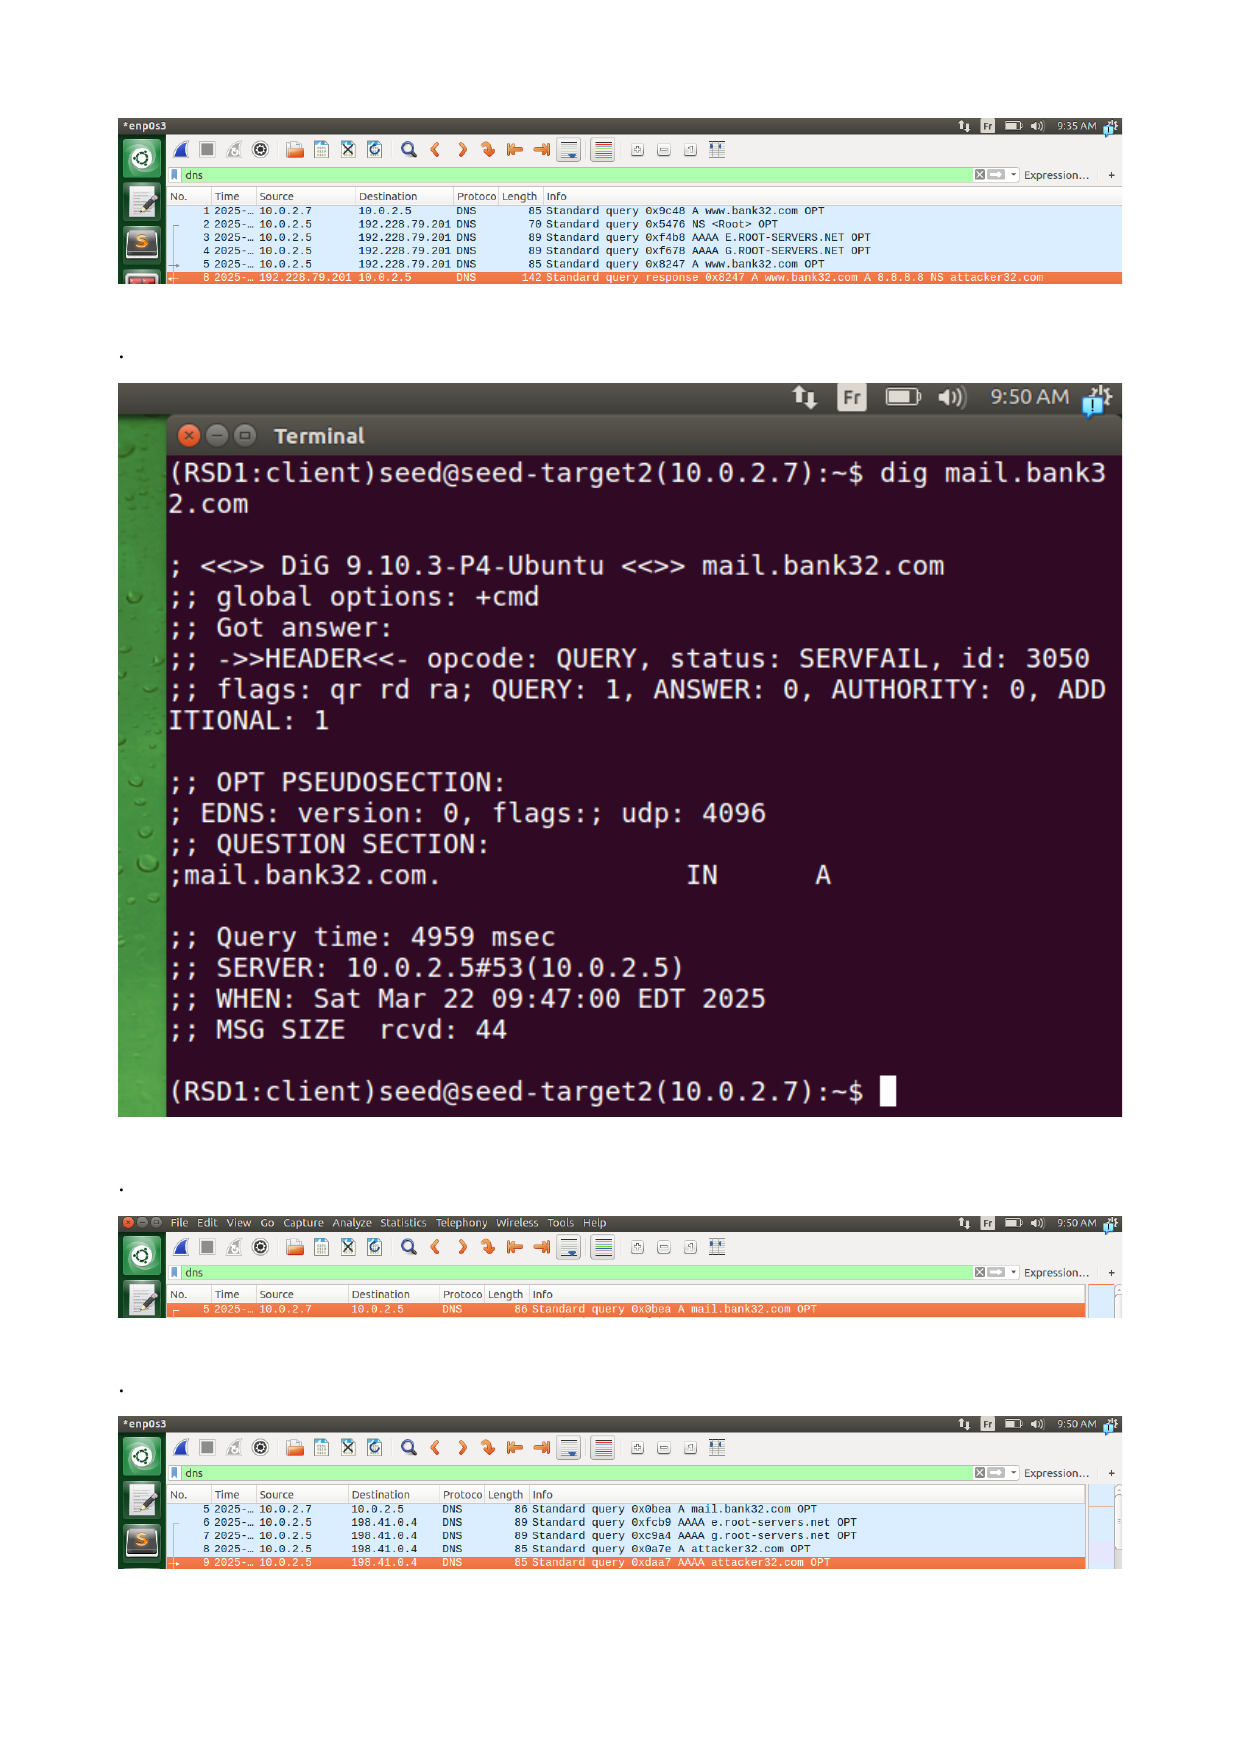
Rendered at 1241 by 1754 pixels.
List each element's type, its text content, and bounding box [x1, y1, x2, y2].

picture [118, 383, 1123, 1117]
picture [118, 1416, 1123, 1569]
text . [118, 335, 1122, 364]
text . [118, 1369, 1122, 1398]
picture [118, 118, 1123, 284]
text . [118, 1168, 1122, 1197]
picture [118, 1216, 1123, 1318]
